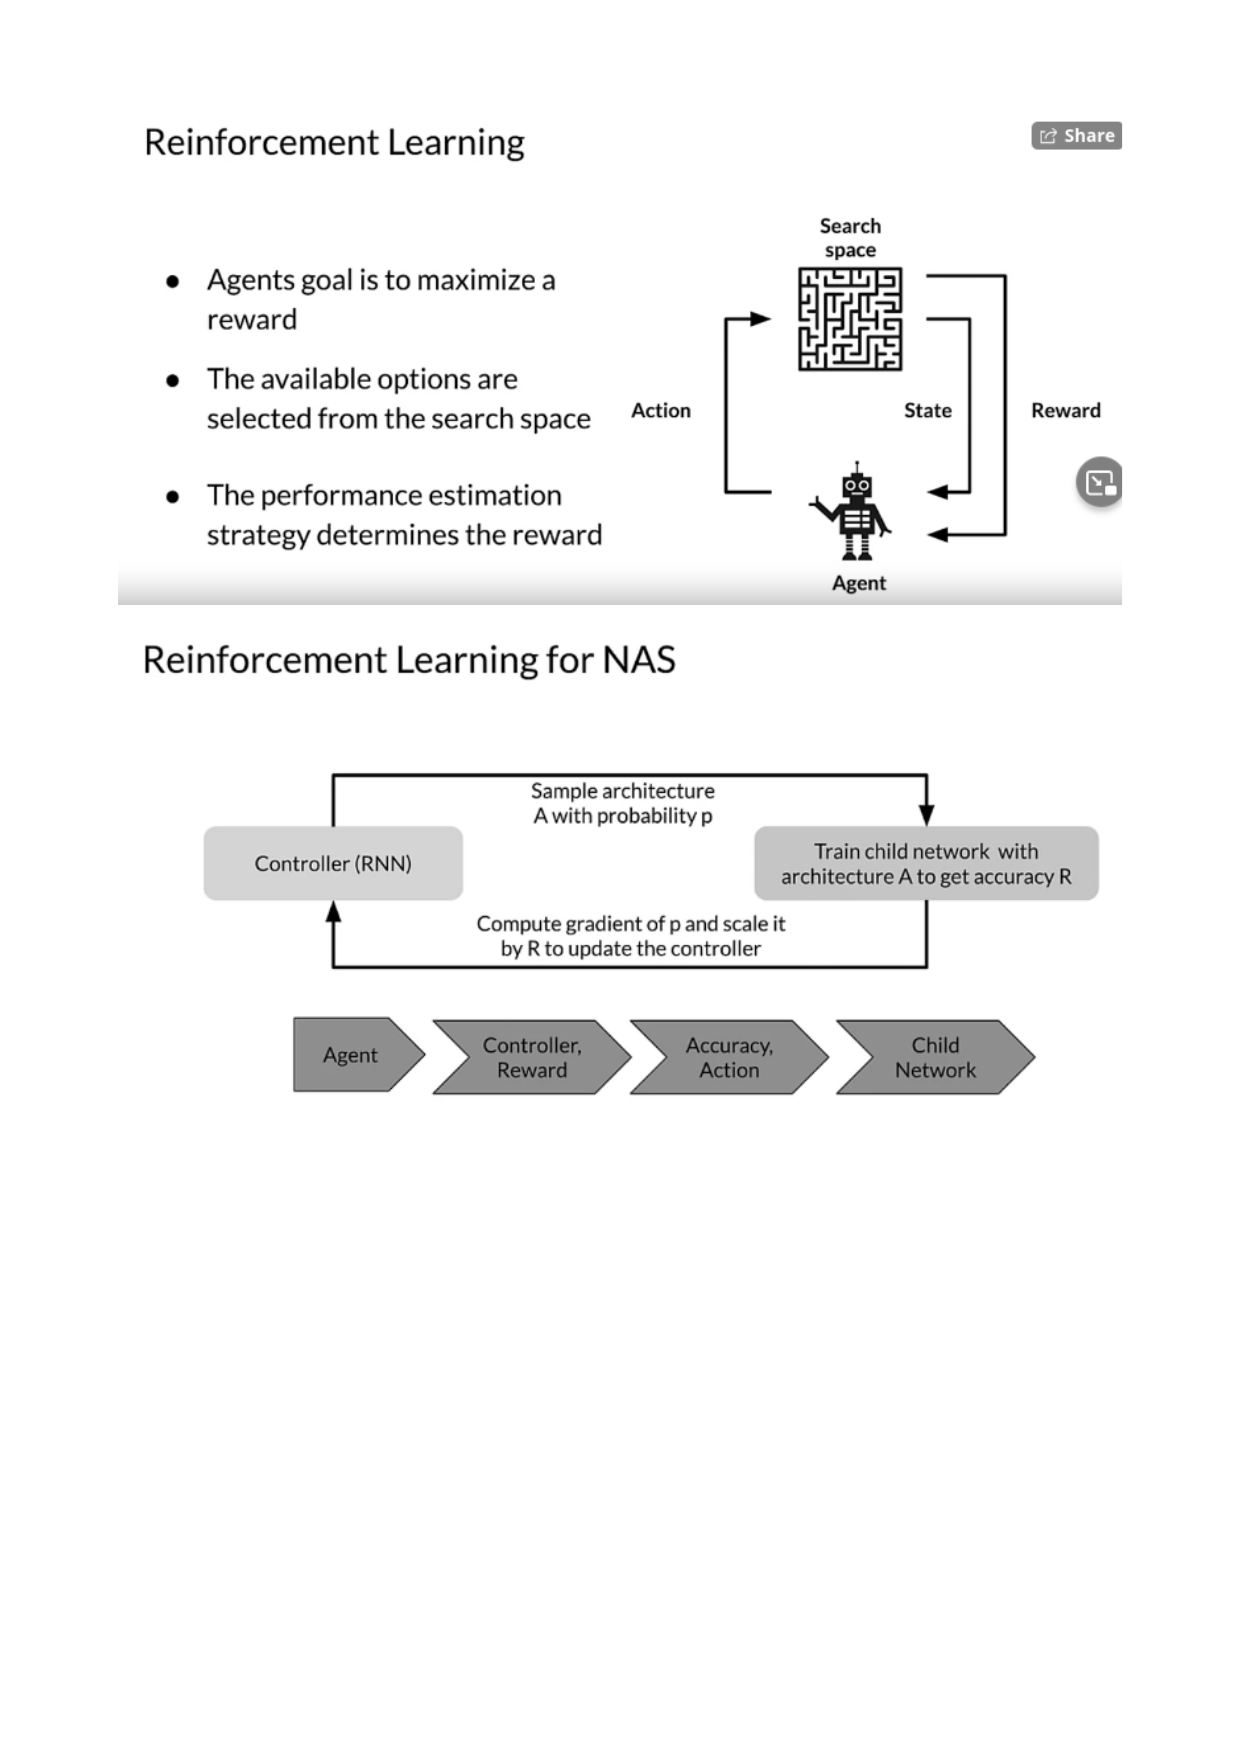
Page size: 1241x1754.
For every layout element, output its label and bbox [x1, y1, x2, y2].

picture [118, 633, 1123, 1117]
picture [118, 118, 1123, 605]
